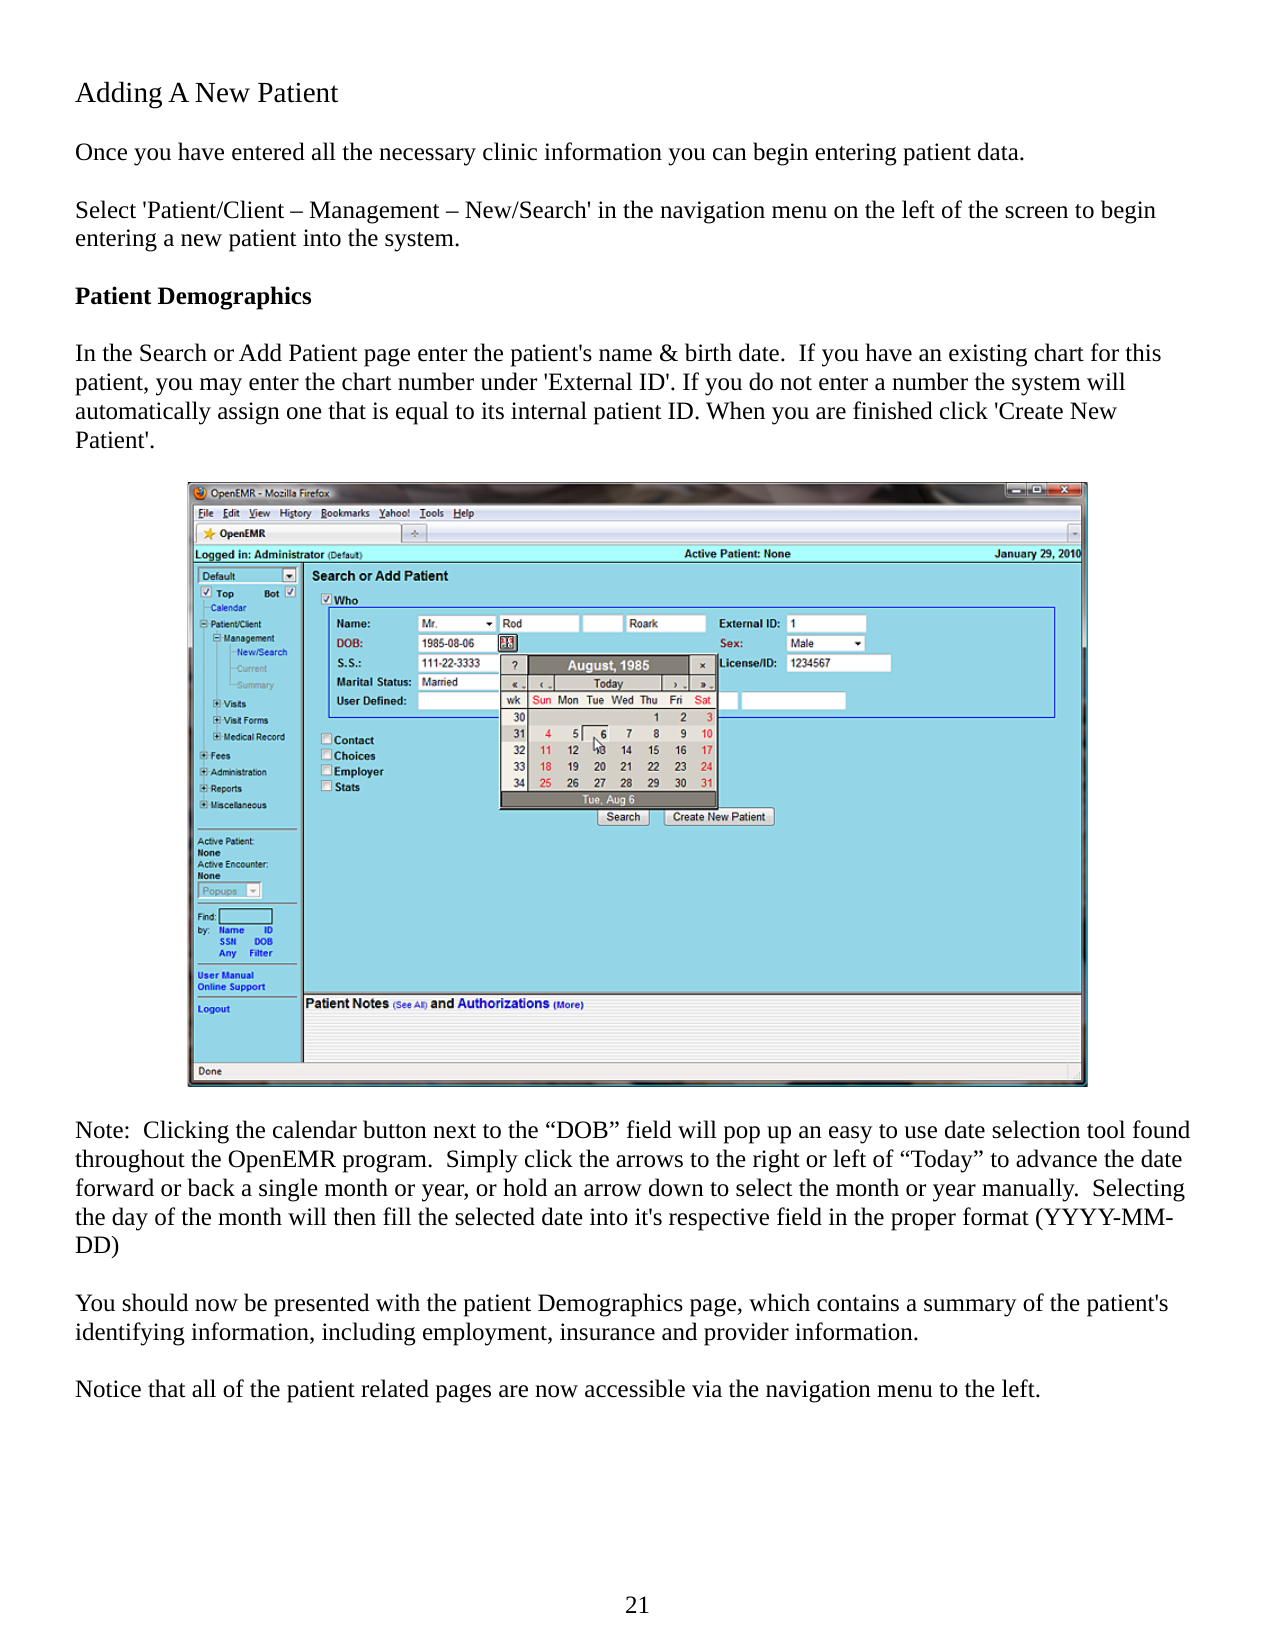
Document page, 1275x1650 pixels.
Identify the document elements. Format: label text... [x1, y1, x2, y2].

picture [187, 482, 1088, 1087]
text Once you have entered all the necessary clinic information you can begin entering patient data. [75, 137, 1200, 166]
text In the Search or Add Patient page enter the patient's name & birth date. If you have an existing chart for this patient, you may enter the chart number under 'External ID'. If you do not enter a number the system will automatically assign one that is equal to its internal patient ID. When you are finished click 'Create New Patient'. [75, 338, 1200, 453]
text Select 'Patient/Client – Management – New/Search' in the navigation menu on the left of the screen to begin entering a new patient into the system. [75, 195, 1200, 252]
text Patient Demographics [75, 281, 1200, 310]
text Notice that all of the patient related pages are now accessible via the navigation menu to the left. [75, 1374, 1200, 1403]
text Adding A New Patient [75, 75, 1200, 108]
text You should now be presented with the patient Demographics page, which contains a summary of the patient's identifying information, including employment, insurance and provider information. [75, 1288, 1200, 1346]
text Note: Clicking the calendar button next to the “DOB” field will pop up an easy to use date selection tool found throughout the OpenEMR program. Simply click the arrows to the right or left of “Today” to advance the date forward or back a single month or year, or hold an arrow down to select the month or year manually. Selecting the day of the month will then fill the selected date into it's respective field in the proper format (YYYY-MM-DD) [75, 1116, 1200, 1259]
